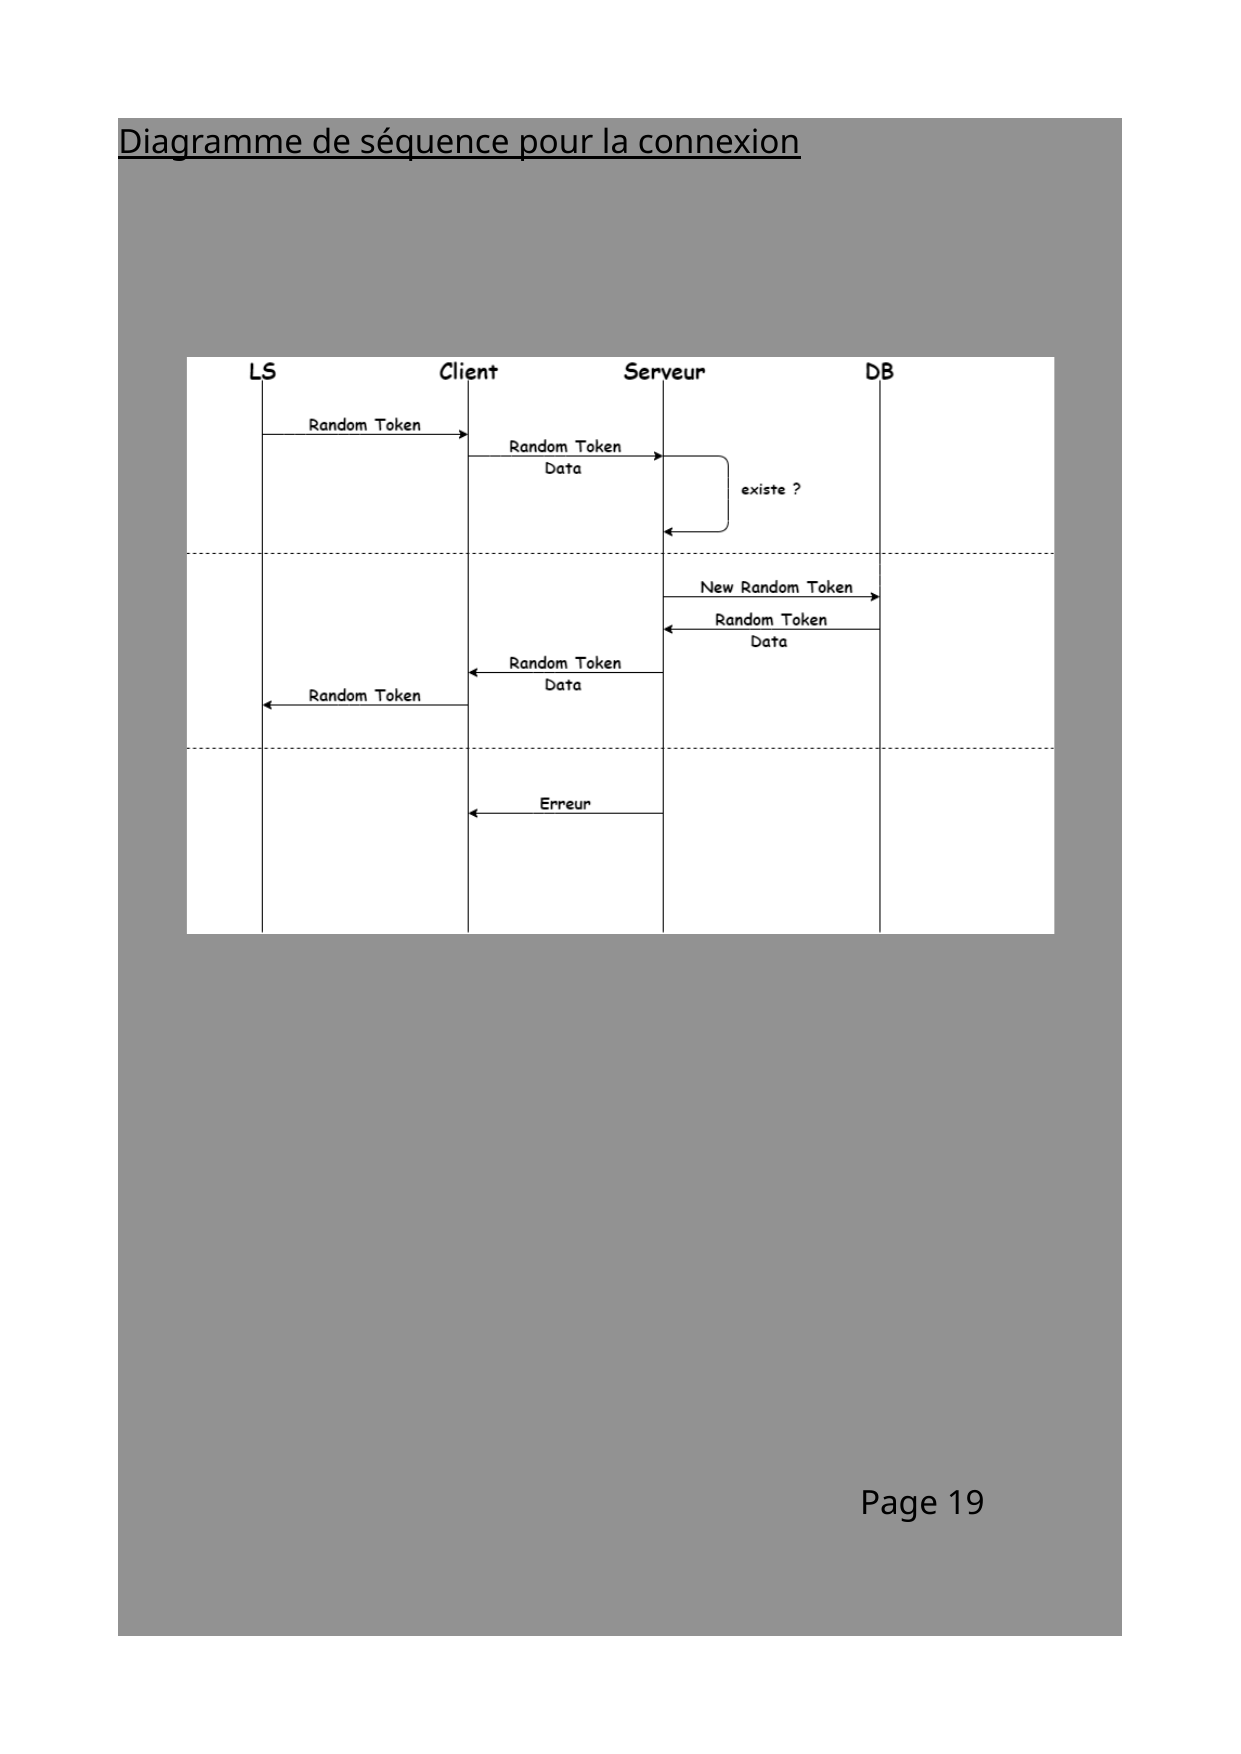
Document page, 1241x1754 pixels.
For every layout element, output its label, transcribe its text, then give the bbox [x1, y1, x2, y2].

text Page 19 [118, 1475, 1122, 1526]
picture [186, 357, 1055, 934]
text Diagramme de séquence pour la connexion [118, 118, 1122, 163]
